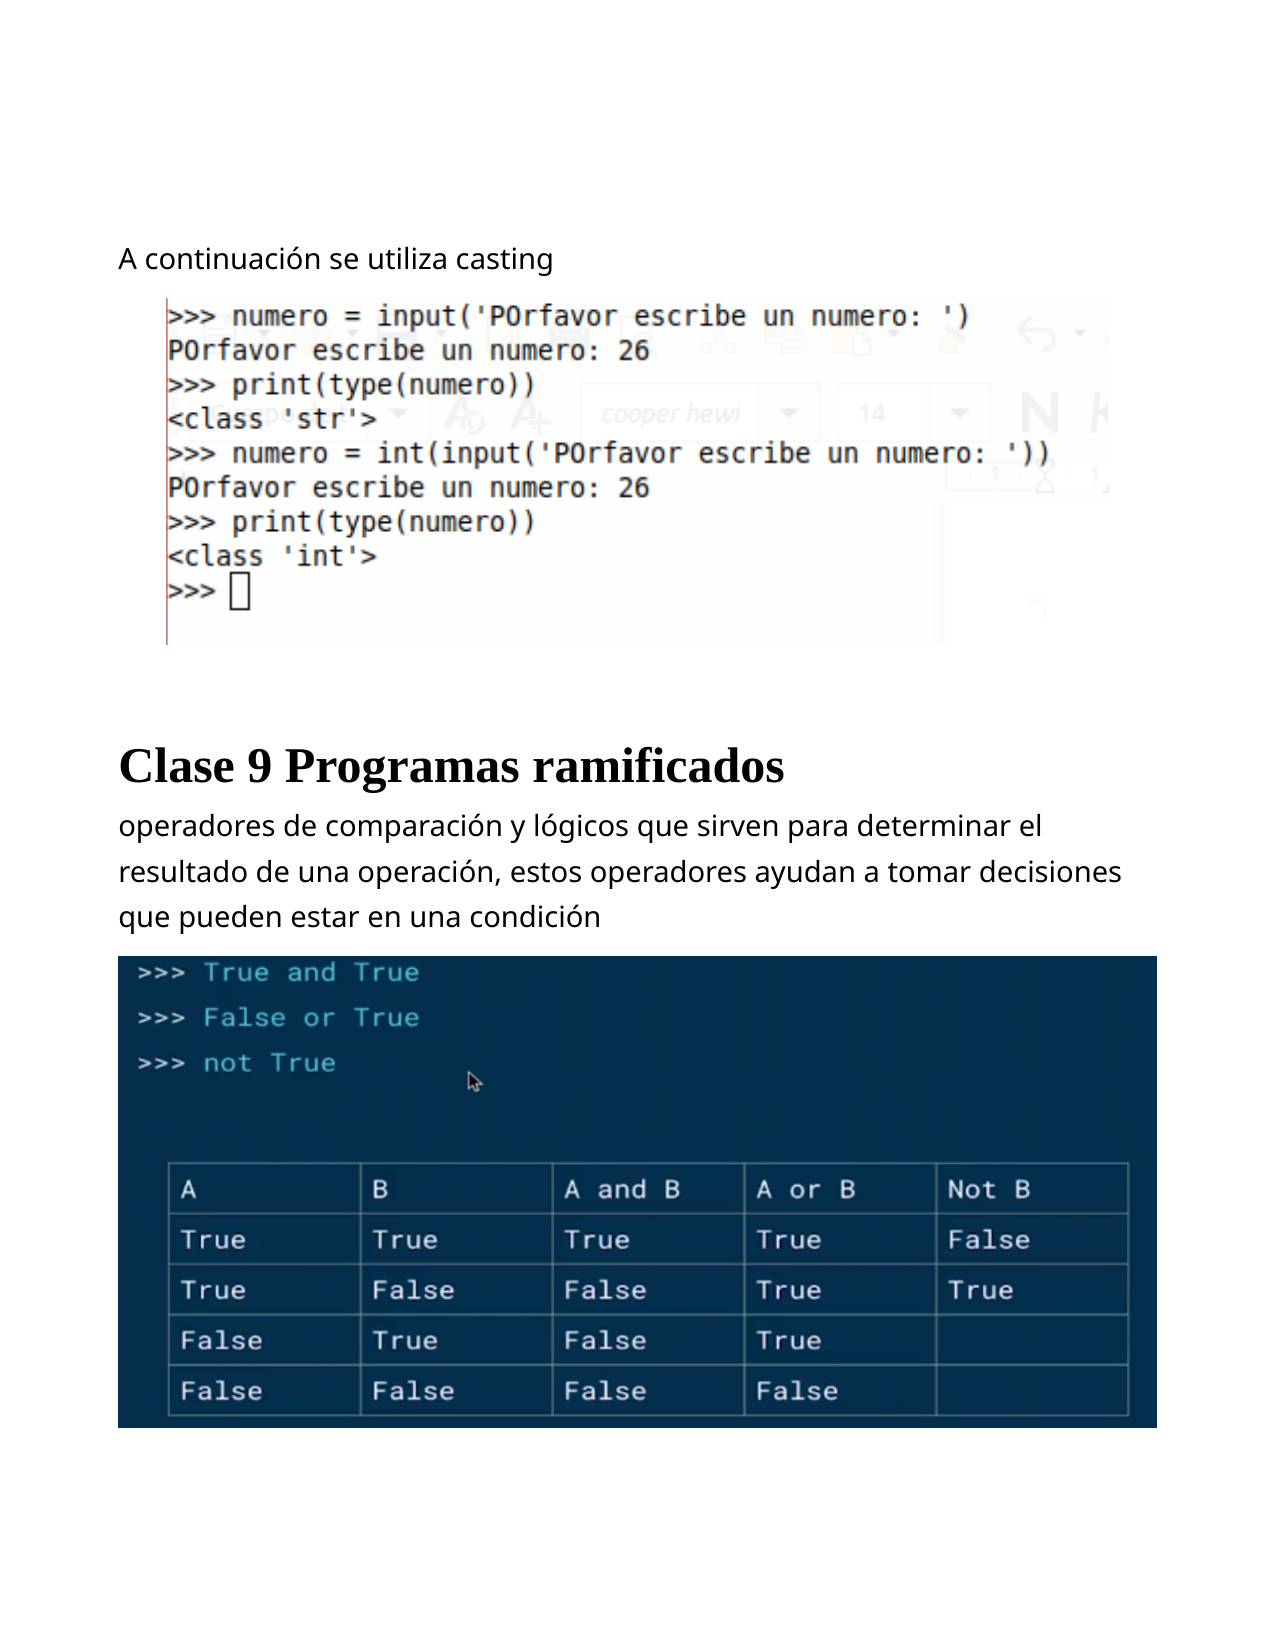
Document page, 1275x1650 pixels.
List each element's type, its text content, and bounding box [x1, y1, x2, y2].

picture [166, 298, 1109, 645]
text A continuación se utiliza casting [118, 238, 1157, 278]
text operadores de comparación y lógicos que sirven para determinar el resultado de una operación, estos operadores ayudan a tomar decisiones que pueden estar en una condición [118, 805, 1157, 936]
subtitle Clase 9 Programas ramificados [118, 735, 1157, 793]
picture [118, 956, 1157, 1428]
